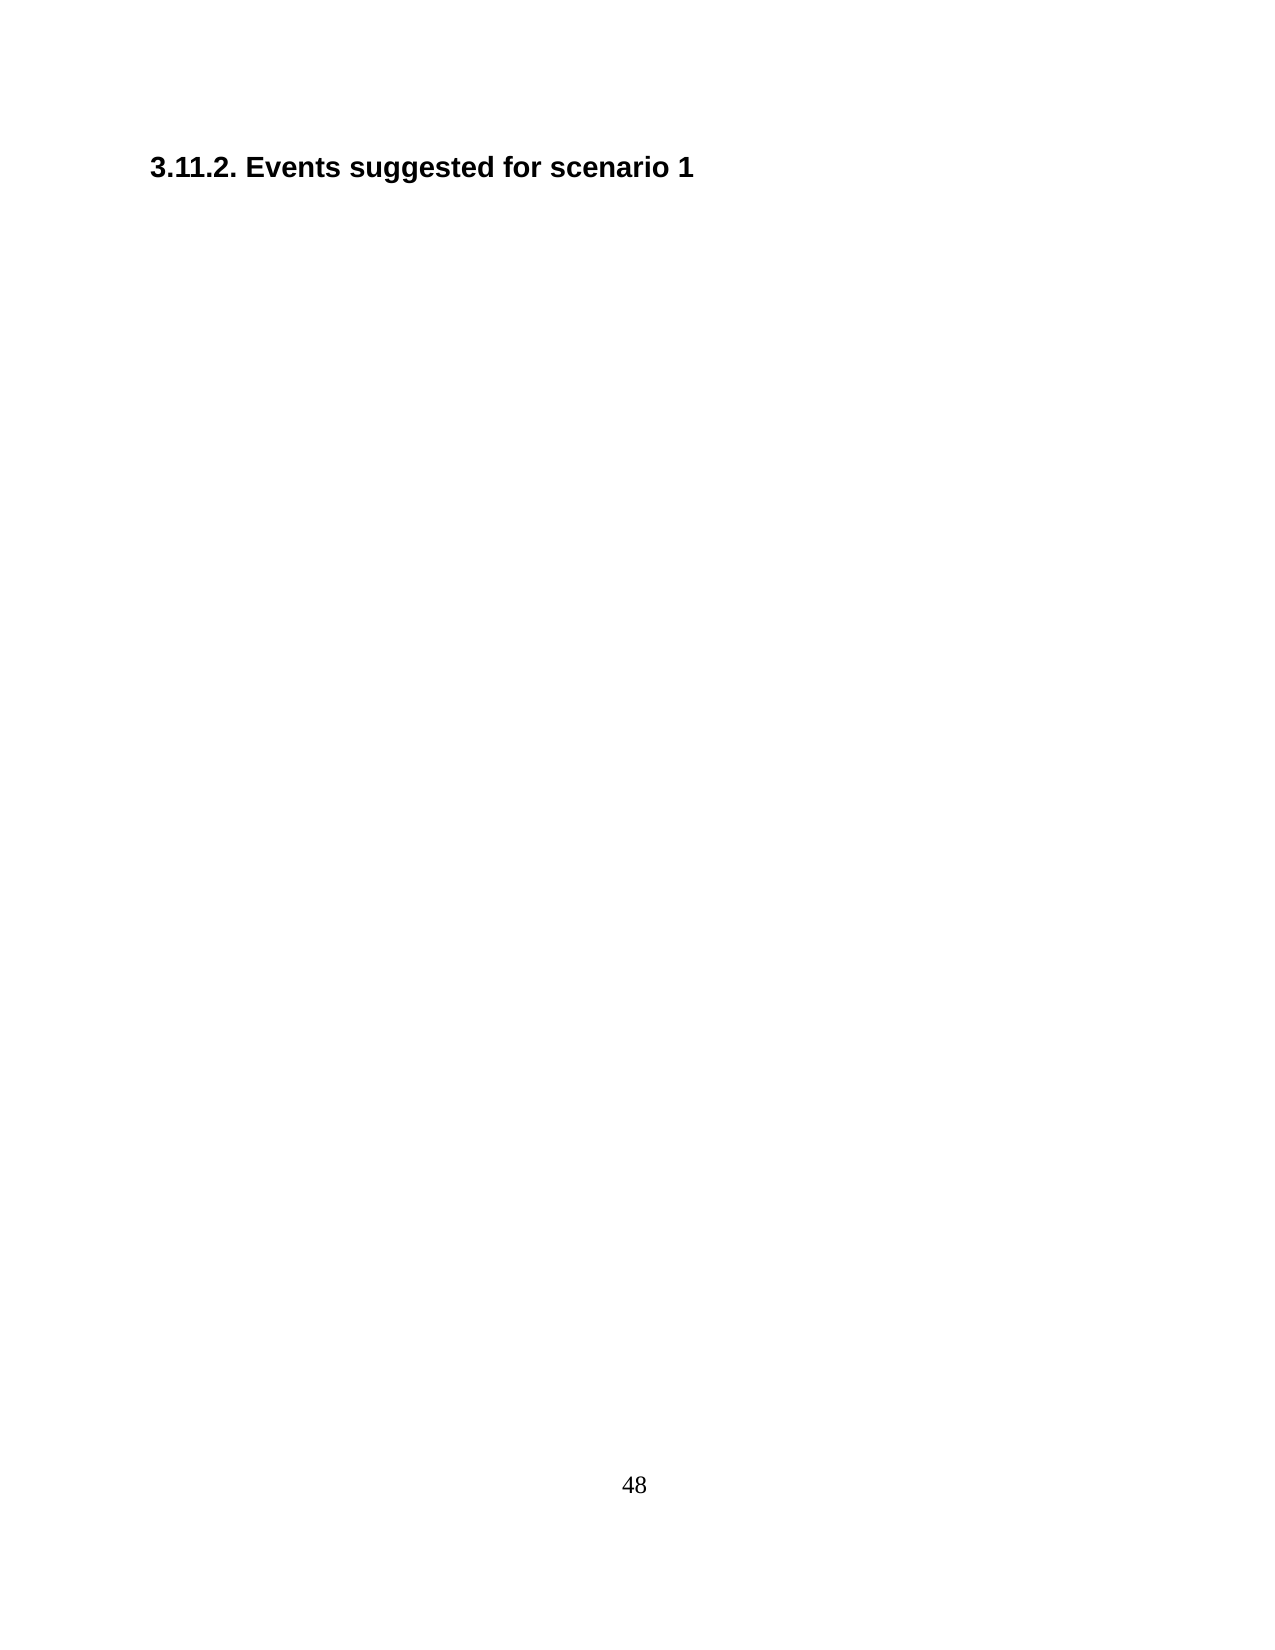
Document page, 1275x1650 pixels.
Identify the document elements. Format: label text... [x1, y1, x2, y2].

subtitle 3.11.2. Events suggested for scenario 1 [150, 150, 1125, 183]
